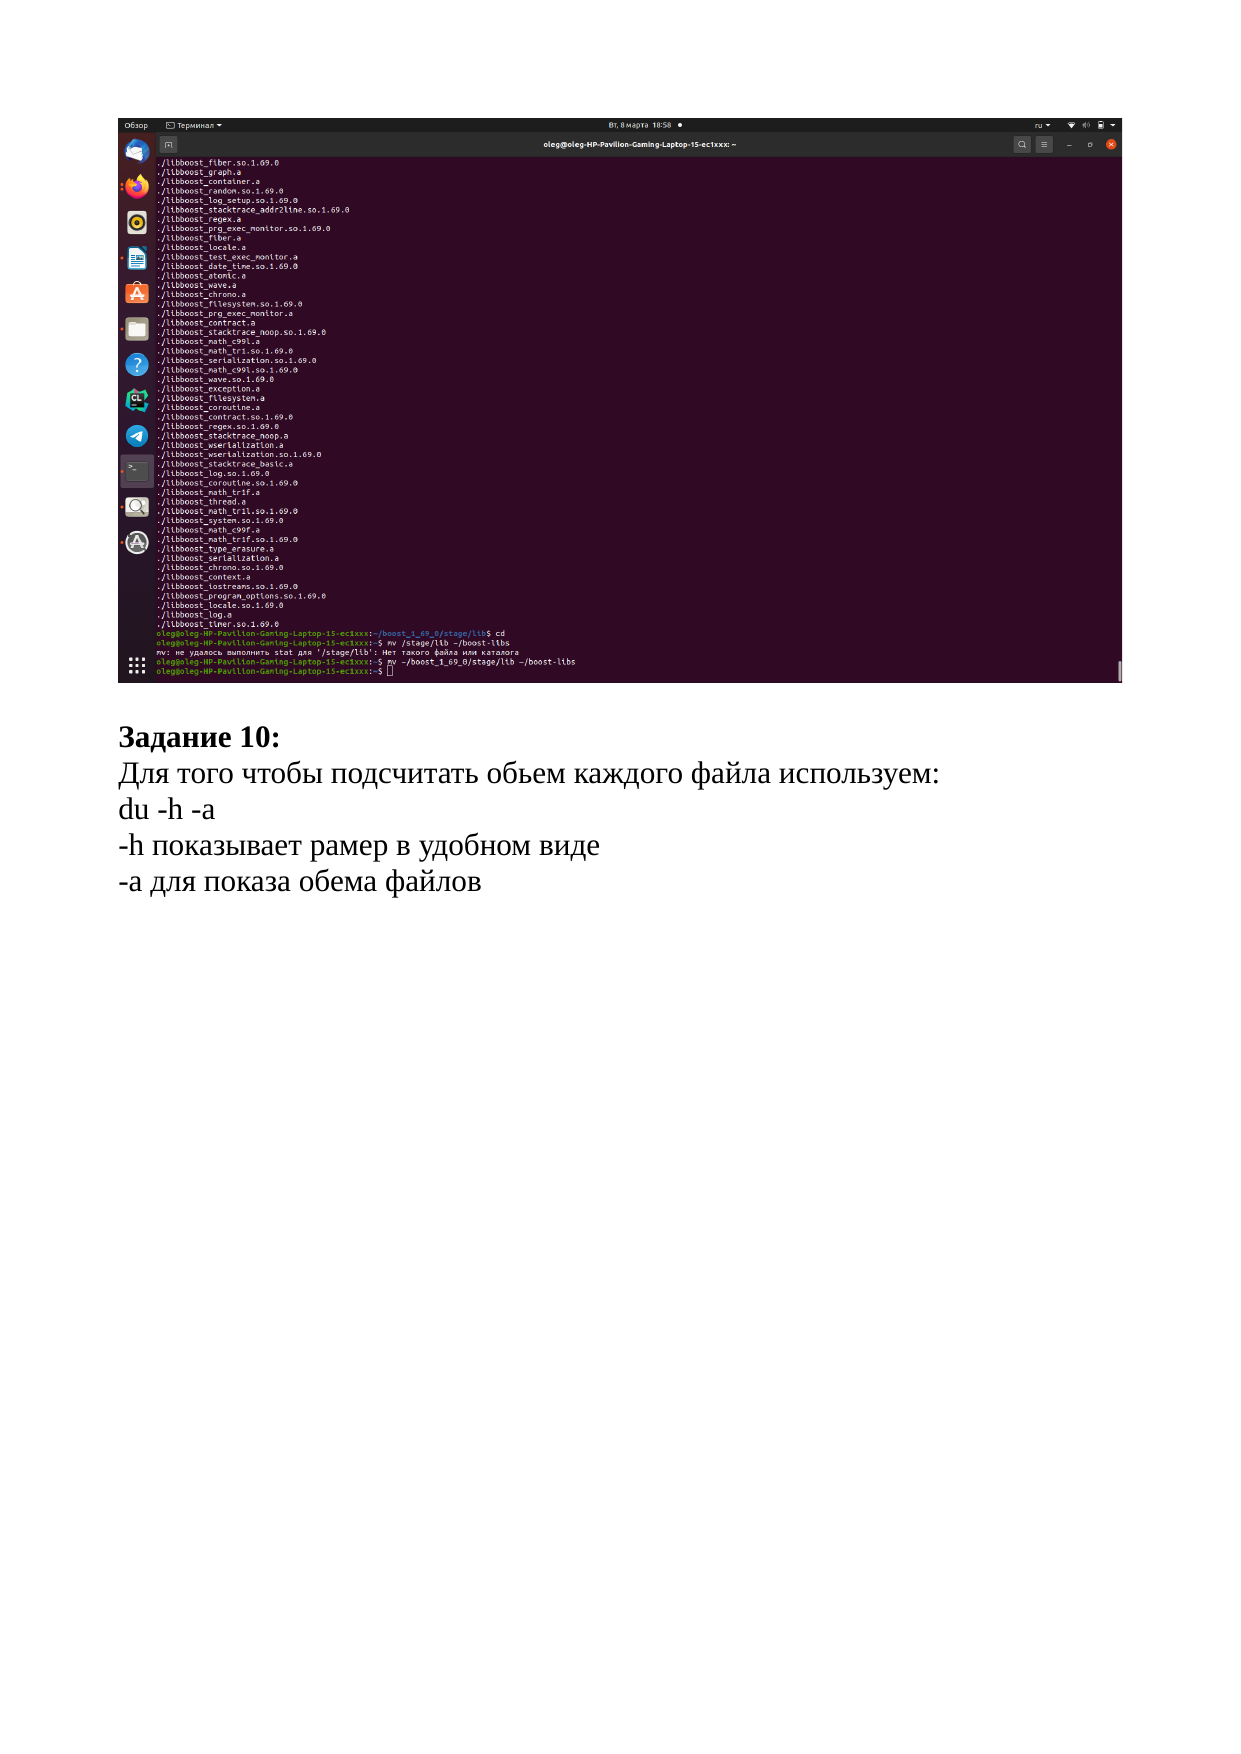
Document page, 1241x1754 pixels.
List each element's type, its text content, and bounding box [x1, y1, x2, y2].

text -h показывает рамер в удобном виде [118, 827, 1122, 862]
text -а для показа обема файлов [118, 862, 1122, 898]
text du -h -a [118, 791, 1122, 827]
picture [118, 118, 1123, 683]
text Задание 10: [118, 719, 1122, 755]
text Для того чтобы подсчитать обьем каждого файла используем: [118, 755, 1122, 791]
